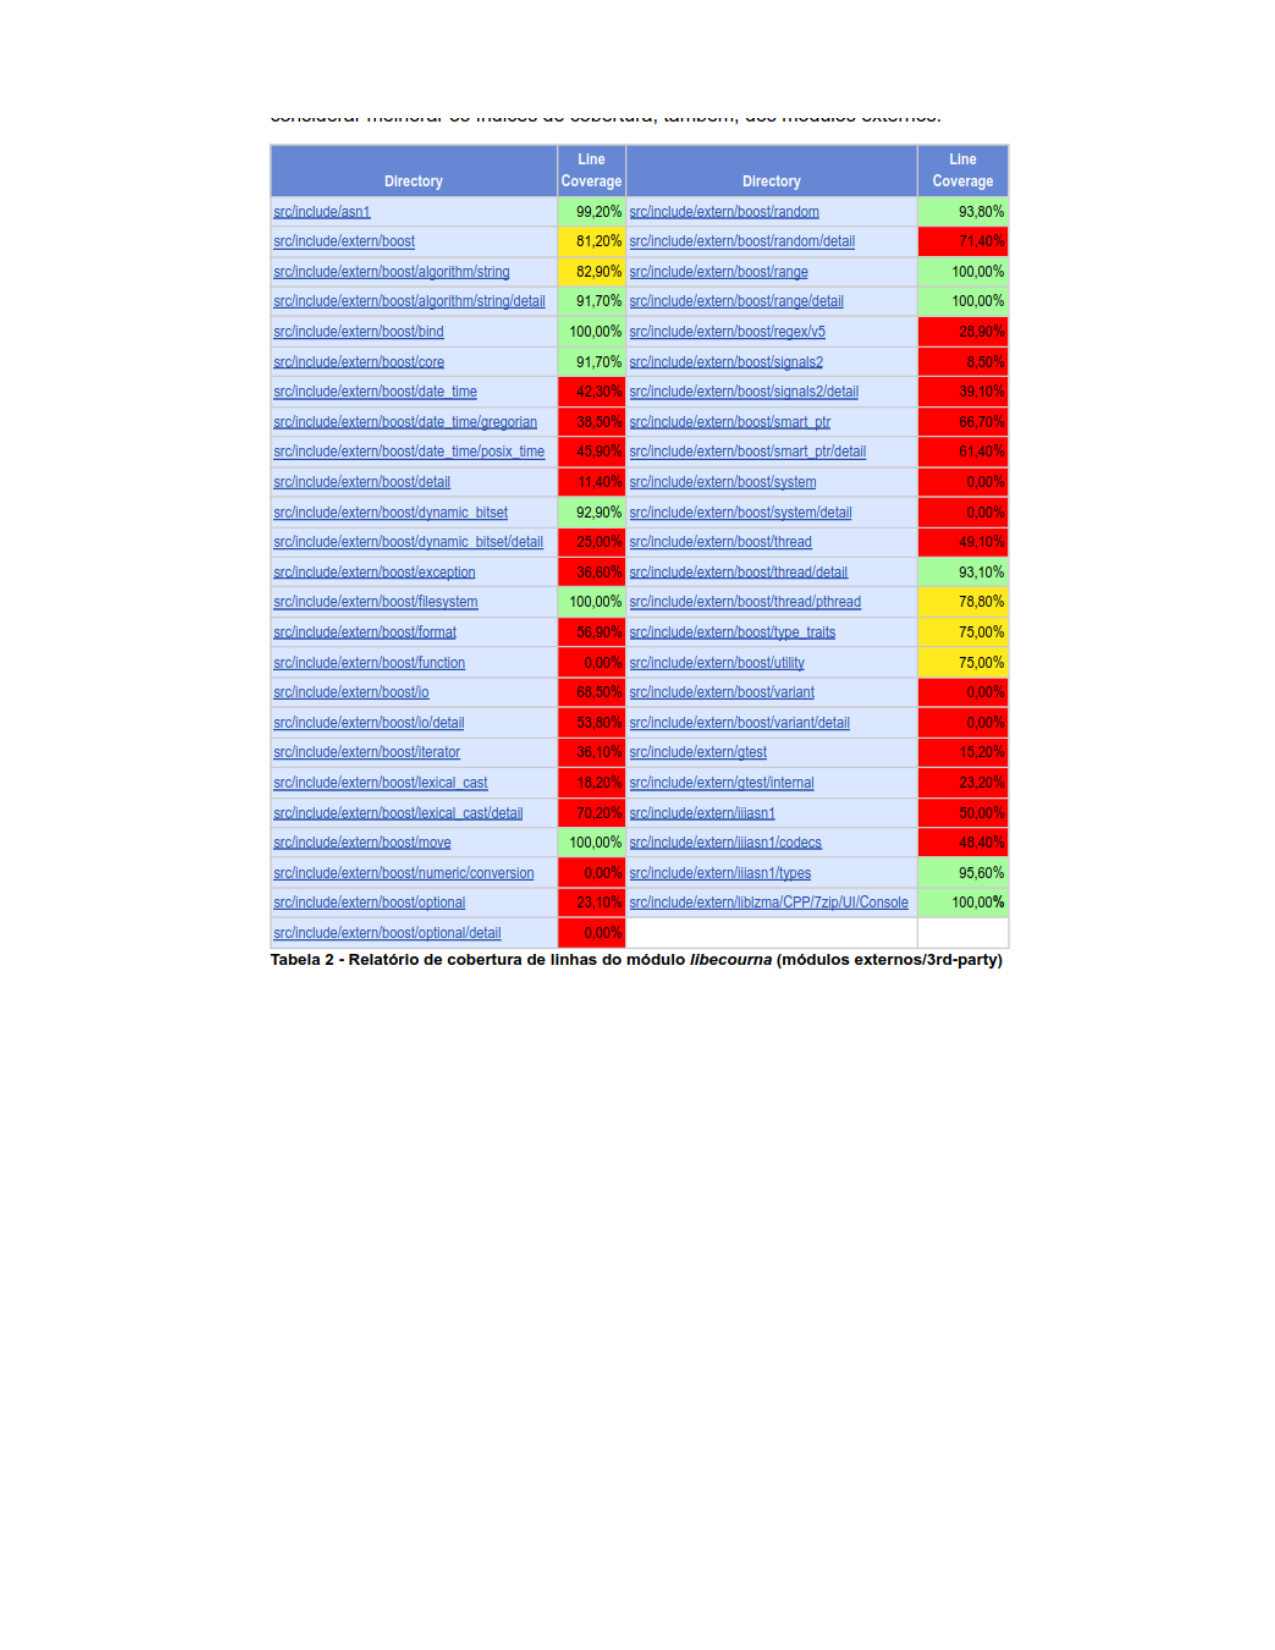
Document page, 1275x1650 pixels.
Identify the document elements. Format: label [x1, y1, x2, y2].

picture [244, 118, 1031, 987]
